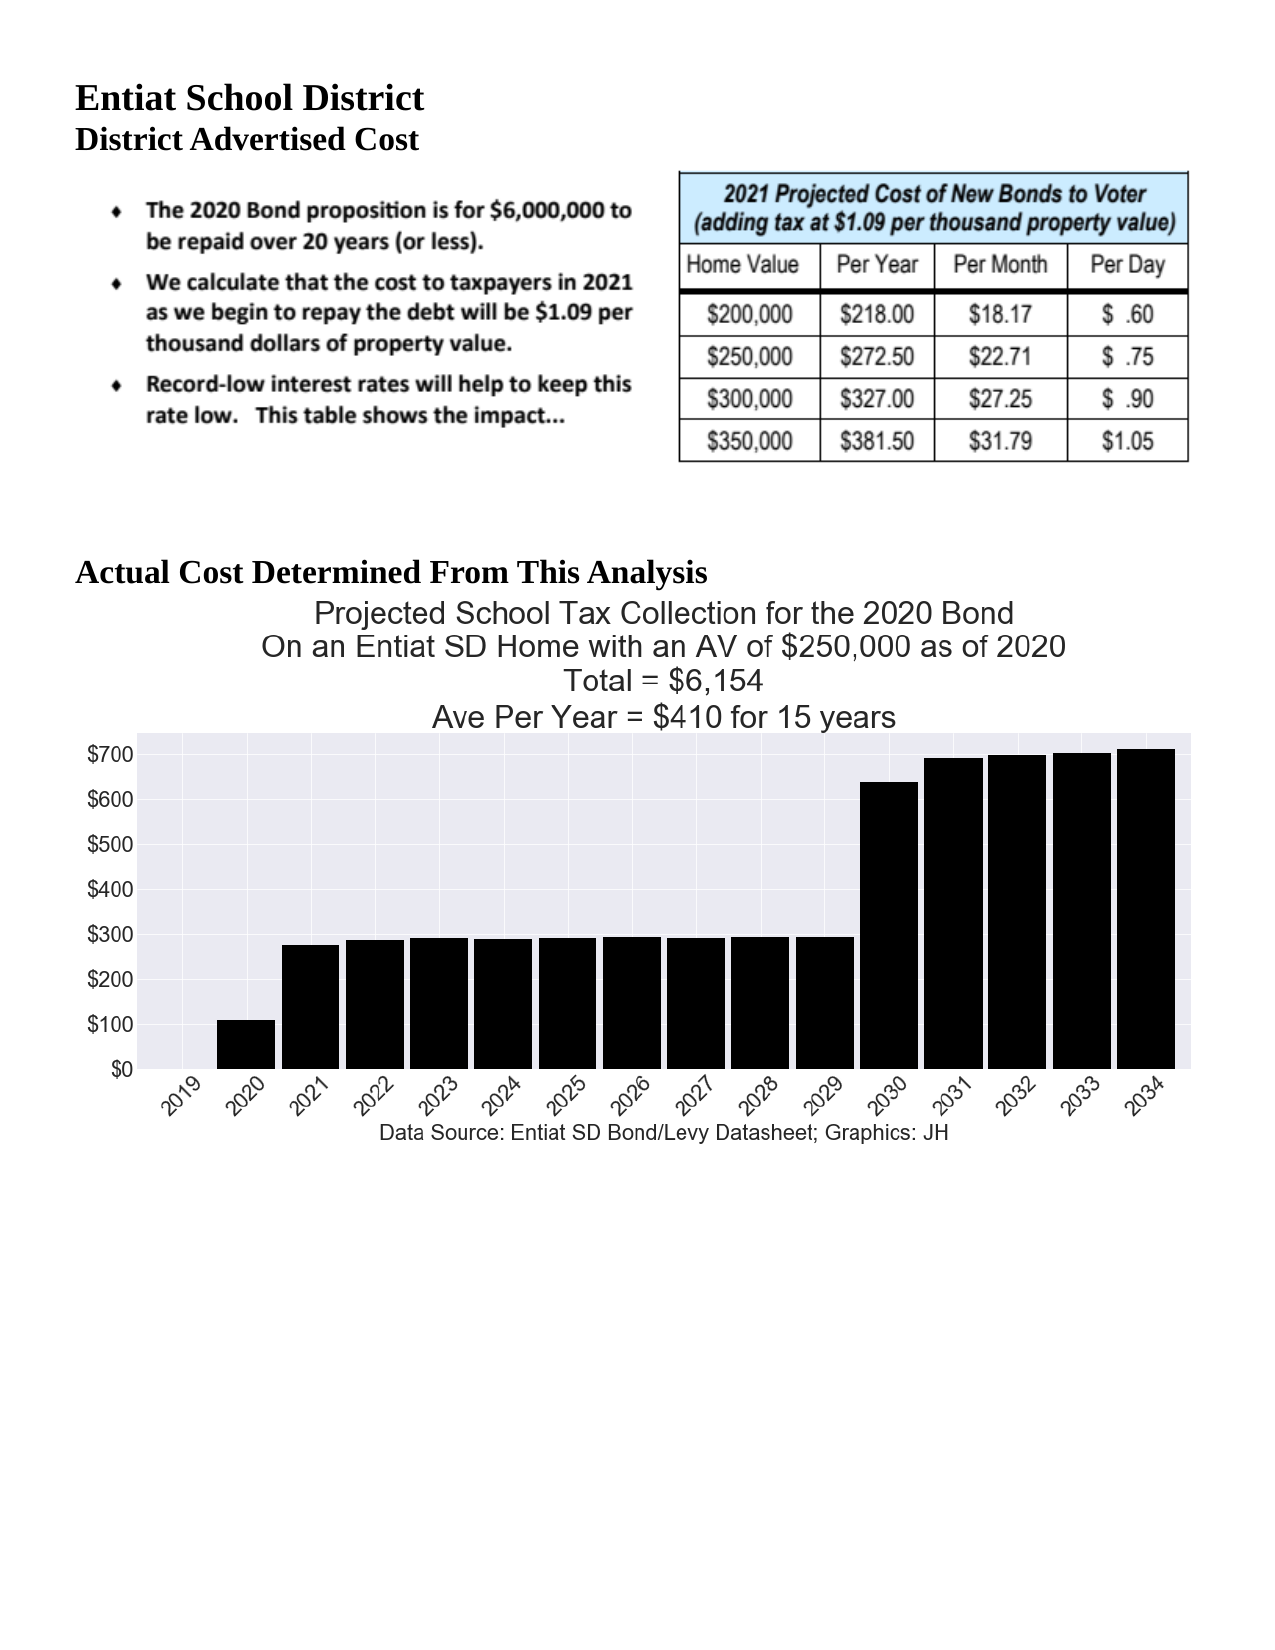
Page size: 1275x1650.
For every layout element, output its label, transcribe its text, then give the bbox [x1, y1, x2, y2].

subtitle District Advertised Cost [75, 119, 1200, 157]
subtitle Actual Cost Determined From This Analysis [75, 552, 1200, 591]
subtitle Entiat School District [75, 75, 1200, 119]
picture [75, 591, 1200, 1154]
picture [78, 157, 1197, 478]
